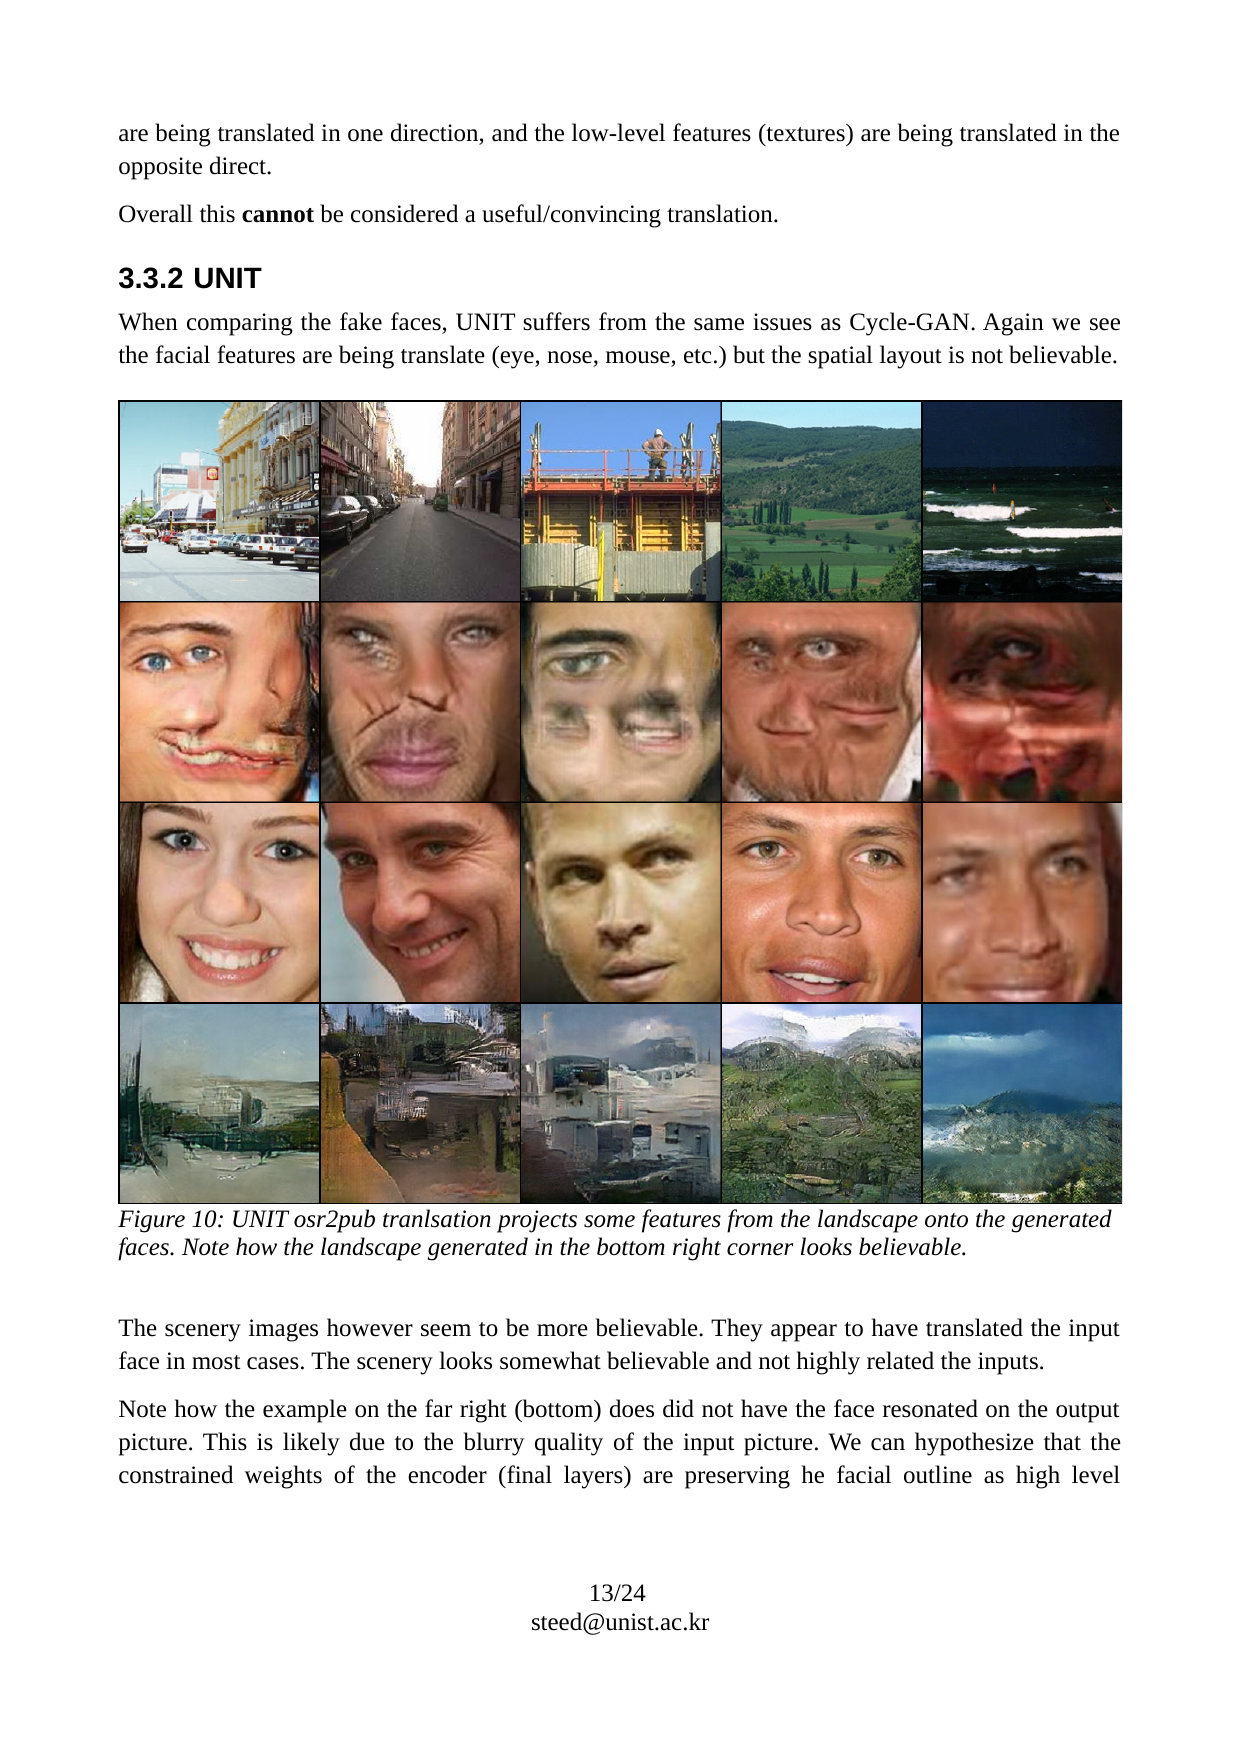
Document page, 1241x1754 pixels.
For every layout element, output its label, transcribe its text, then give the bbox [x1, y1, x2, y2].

picture [118, 400, 1123, 1204]
text Figure 10: UNIT osr2pub tranlsation projects some features from the landscape onto the generated faces. Note how the landscape generated in the bottom right corner looks believable. [118, 1204, 1122, 1261]
text are being translated in one direction, and the low-level features (textures) are being translated in the opposite direct. [118, 118, 1122, 180]
subtitle UNIT [118, 261, 1122, 295]
text Note how the example on the far right (bottom) does did not have the face resonated on the output picture. This is likely due to the blurry quality of the input picture. We can hypothesize that the constrained weights of the encoder (final layers) are preserving he facial outline as high level [118, 1394, 1122, 1488]
text The scenery images however seem to be more believable. They appear to have translated the input face in most cases. The scenery looks somewhat believable and not highly related the inputs. [118, 1313, 1122, 1375]
text When comparing the fake faces, UNIT suffers from the same issues as Cycle-GAN. Again we see the facial features are being translate (eye, nose, mouse, etc.) but the spatial layout is not believable. [118, 307, 1122, 369]
text Overall this cannot be considered a useful/convincing translation. [118, 199, 1122, 227]
